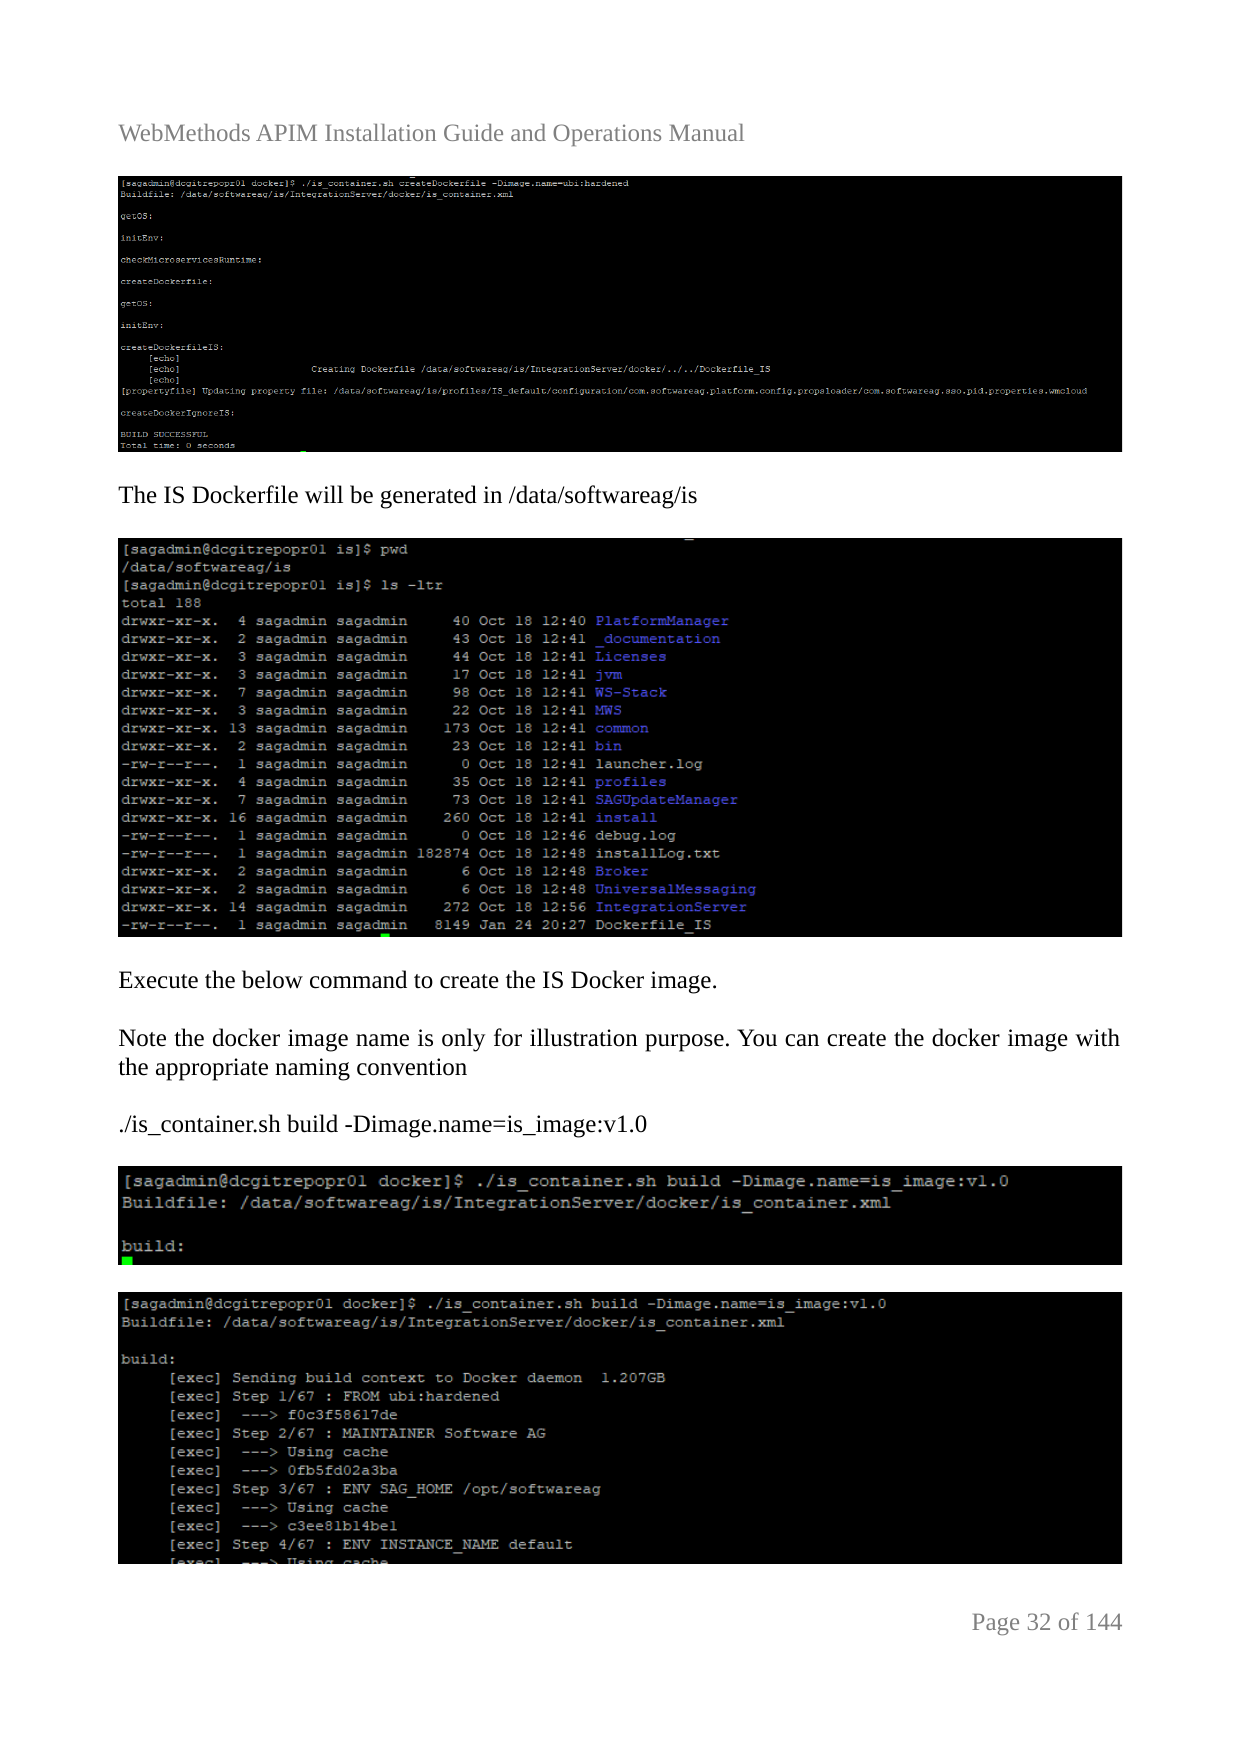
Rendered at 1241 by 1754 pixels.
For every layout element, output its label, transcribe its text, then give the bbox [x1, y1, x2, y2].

picture [118, 1166, 1123, 1265]
text Execute the below command to create the IS Docker image. [118, 966, 1122, 994]
text The IS Dockerfile will be generated in /data/softwareag/is [118, 481, 1122, 509]
picture [118, 176, 1123, 452]
text Note the docker image name is only for illustration purpose. You can create the docker image with the appropriate naming convention [118, 1023, 1122, 1081]
picture [118, 538, 1123, 937]
picture [118, 1292, 1123, 1564]
text ./is_container.sh build -Dimage.name=is_image:v1.0 [118, 1109, 1122, 1138]
